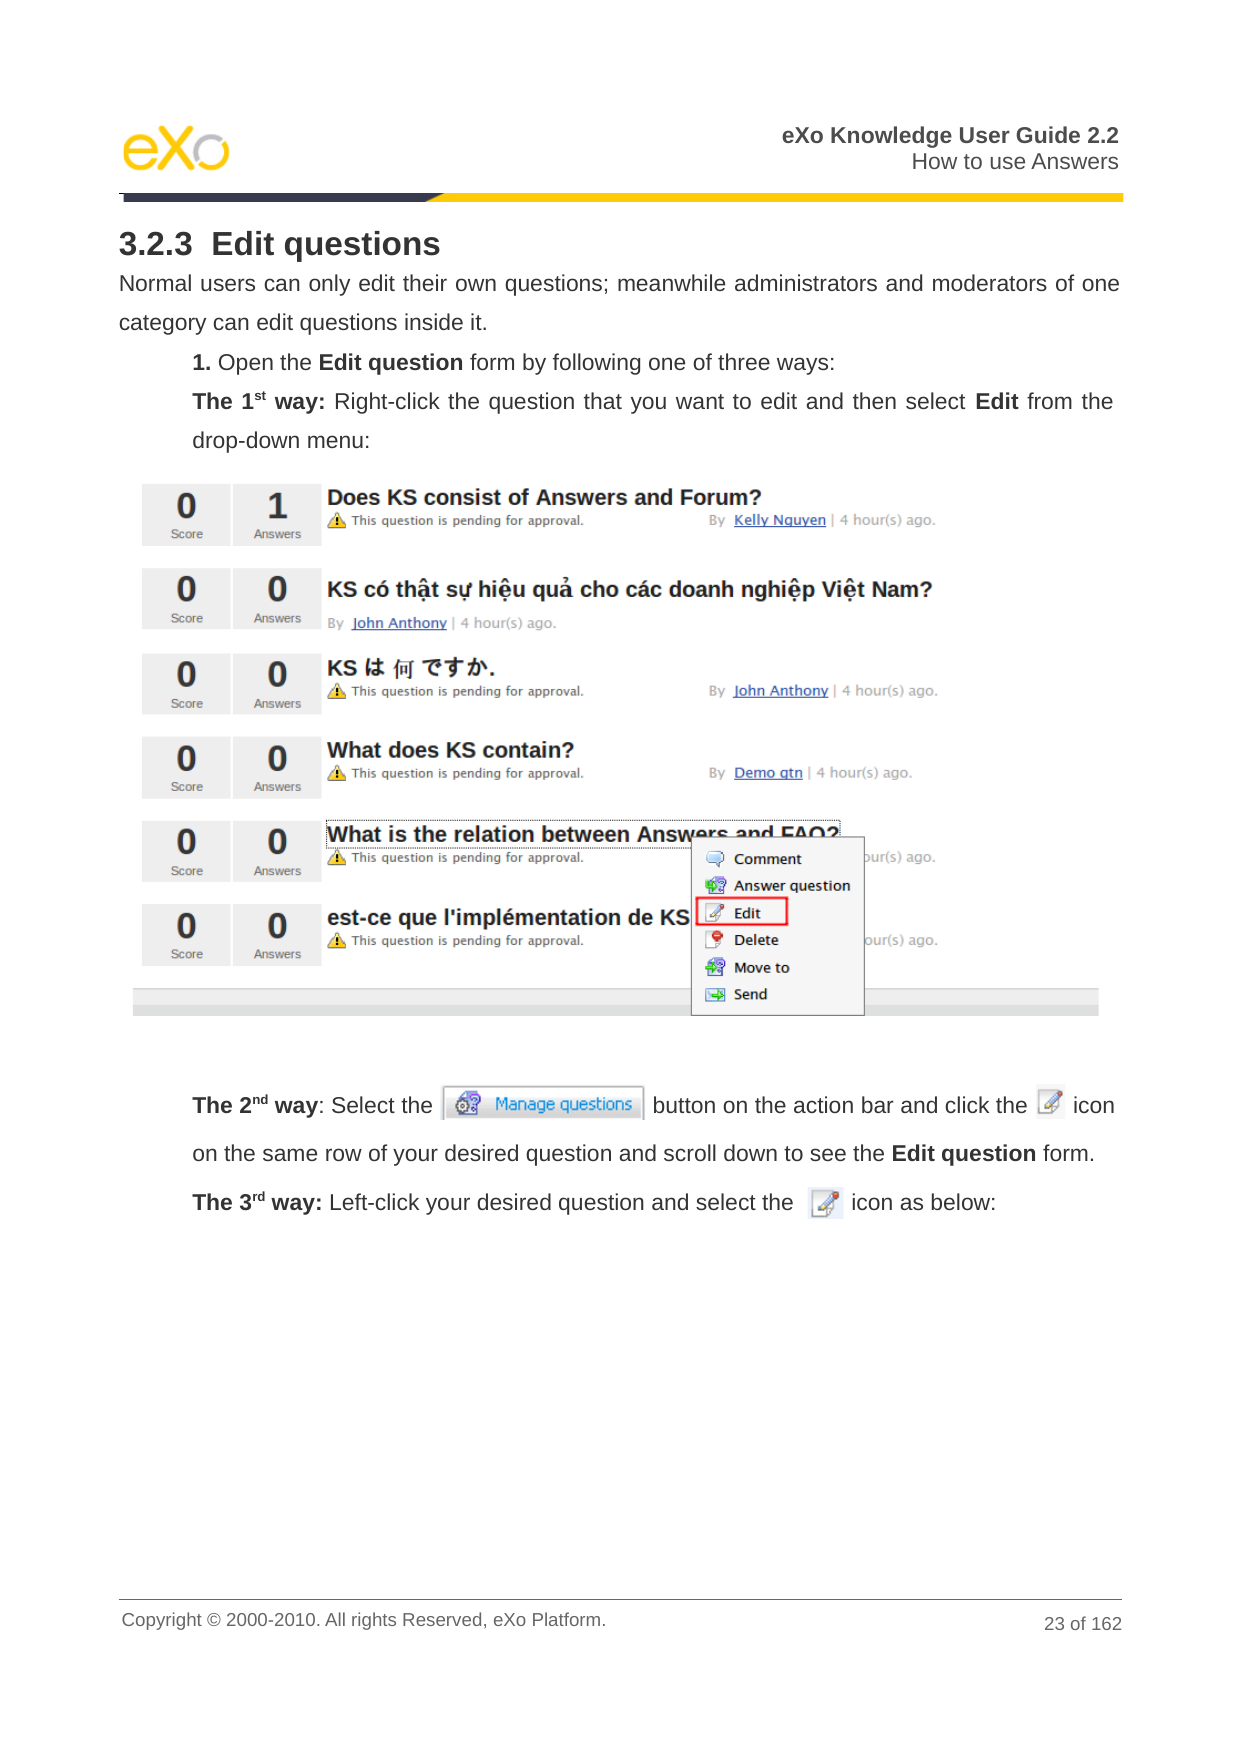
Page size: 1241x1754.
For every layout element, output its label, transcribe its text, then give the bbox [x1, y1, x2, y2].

subtitle Edit questions [118, 223, 1122, 262]
text The 3rd way: Left-click your desired question and select the icon as below: [45, 1180, 1122, 1226]
picture [807, 1187, 844, 1219]
text 1. Open the Edit question form by following one of three ways: [118, 348, 1122, 375]
text The 2nd way: Select thebutton on the action bar and click theicon on the same row of your desired question and scroll down to see the Edit question form. [45, 1076, 1122, 1167]
picture [1035, 1084, 1066, 1119]
picture [123, 125, 230, 171]
picture [132, 474, 1099, 1016]
text The 1st way: Right-click the question that you want to edit and then select Edit from the drop-down menu: [118, 388, 1122, 454]
text Normal users can only edit their own questions; meanwhile administrators and moderators of one category can edit questions inside it. [118, 269, 1122, 335]
picture [123, 193, 1124, 202]
picture [440, 1083, 646, 1120]
